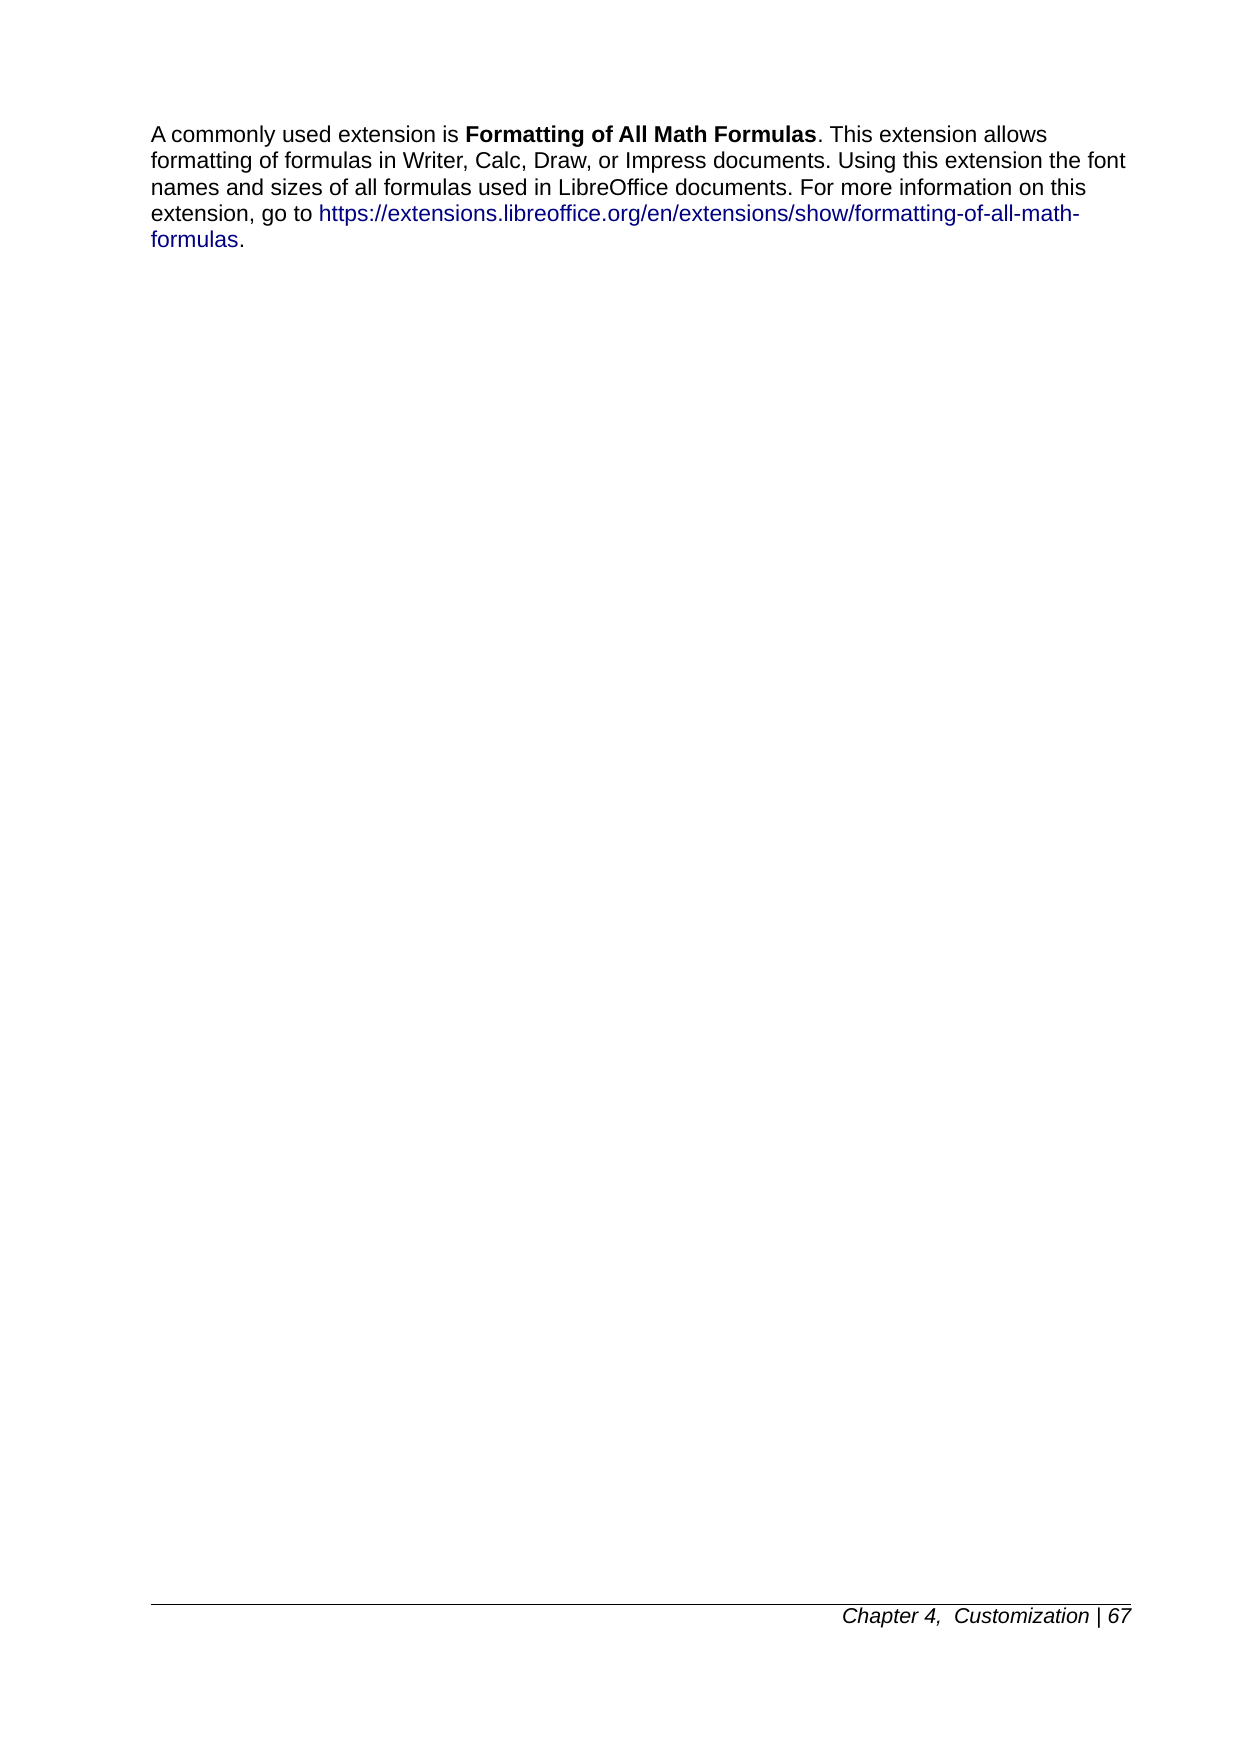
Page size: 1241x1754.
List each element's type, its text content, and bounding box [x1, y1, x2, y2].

text A commonly used extension is Formatting of All Math Formulas. This extension allows formatting of formulas in Writer, Calc, Draw, or Impress documents. Using this extension the font names and sizes of all formulas used in LibreOffice documents. For more information on this extension, go to https://extensions.libreoffice.org/en/extensions/show/formatting-of-all-math-formulas. [151, 121, 1131, 253]
